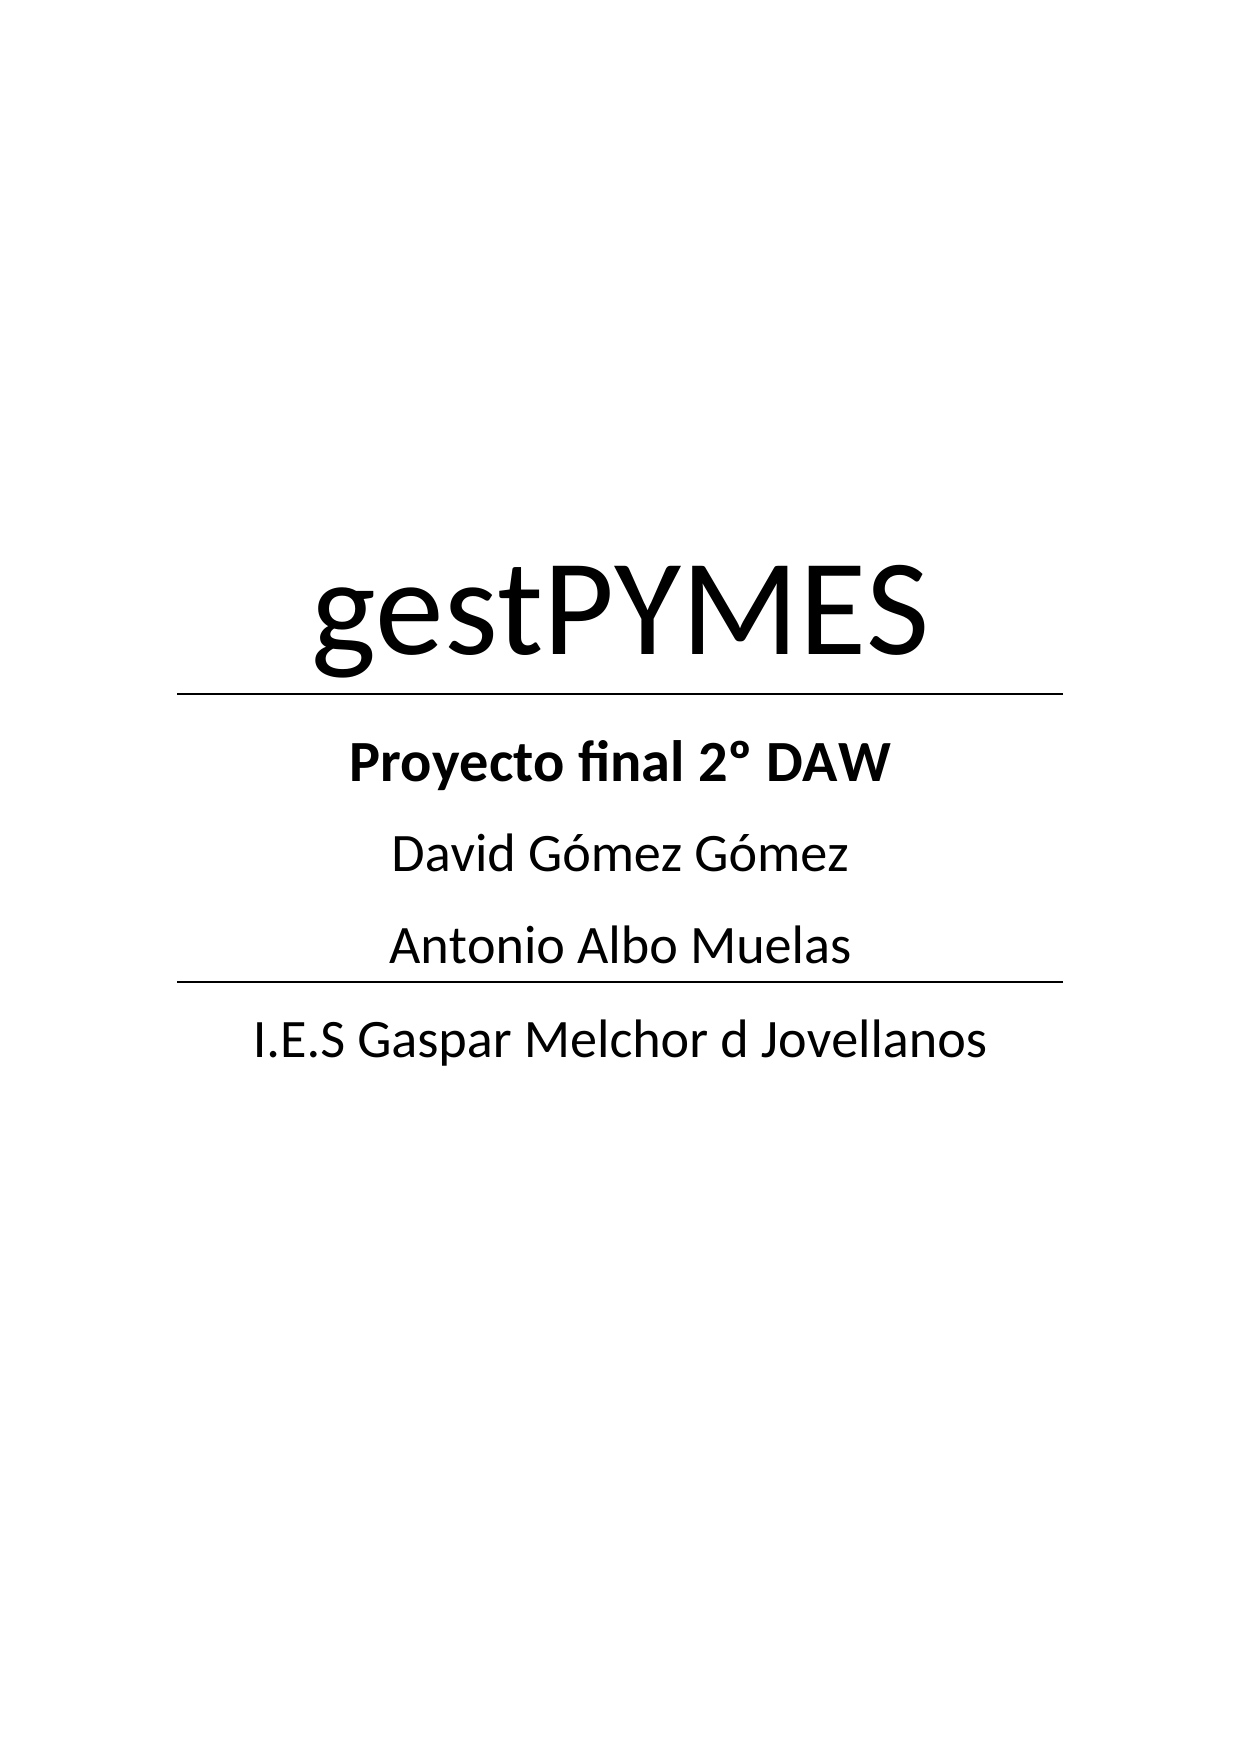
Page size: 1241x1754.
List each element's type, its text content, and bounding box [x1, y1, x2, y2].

text gestPYMES [177, 516, 1063, 693]
text Antonio Albo Muelas [177, 906, 1063, 981]
text Proyecto final 2º DAW [177, 725, 1063, 796]
text David Gómez Gómez [177, 818, 1063, 884]
text I.E.S Gaspar Melchor d Jovellanos [177, 1005, 1063, 1071]
